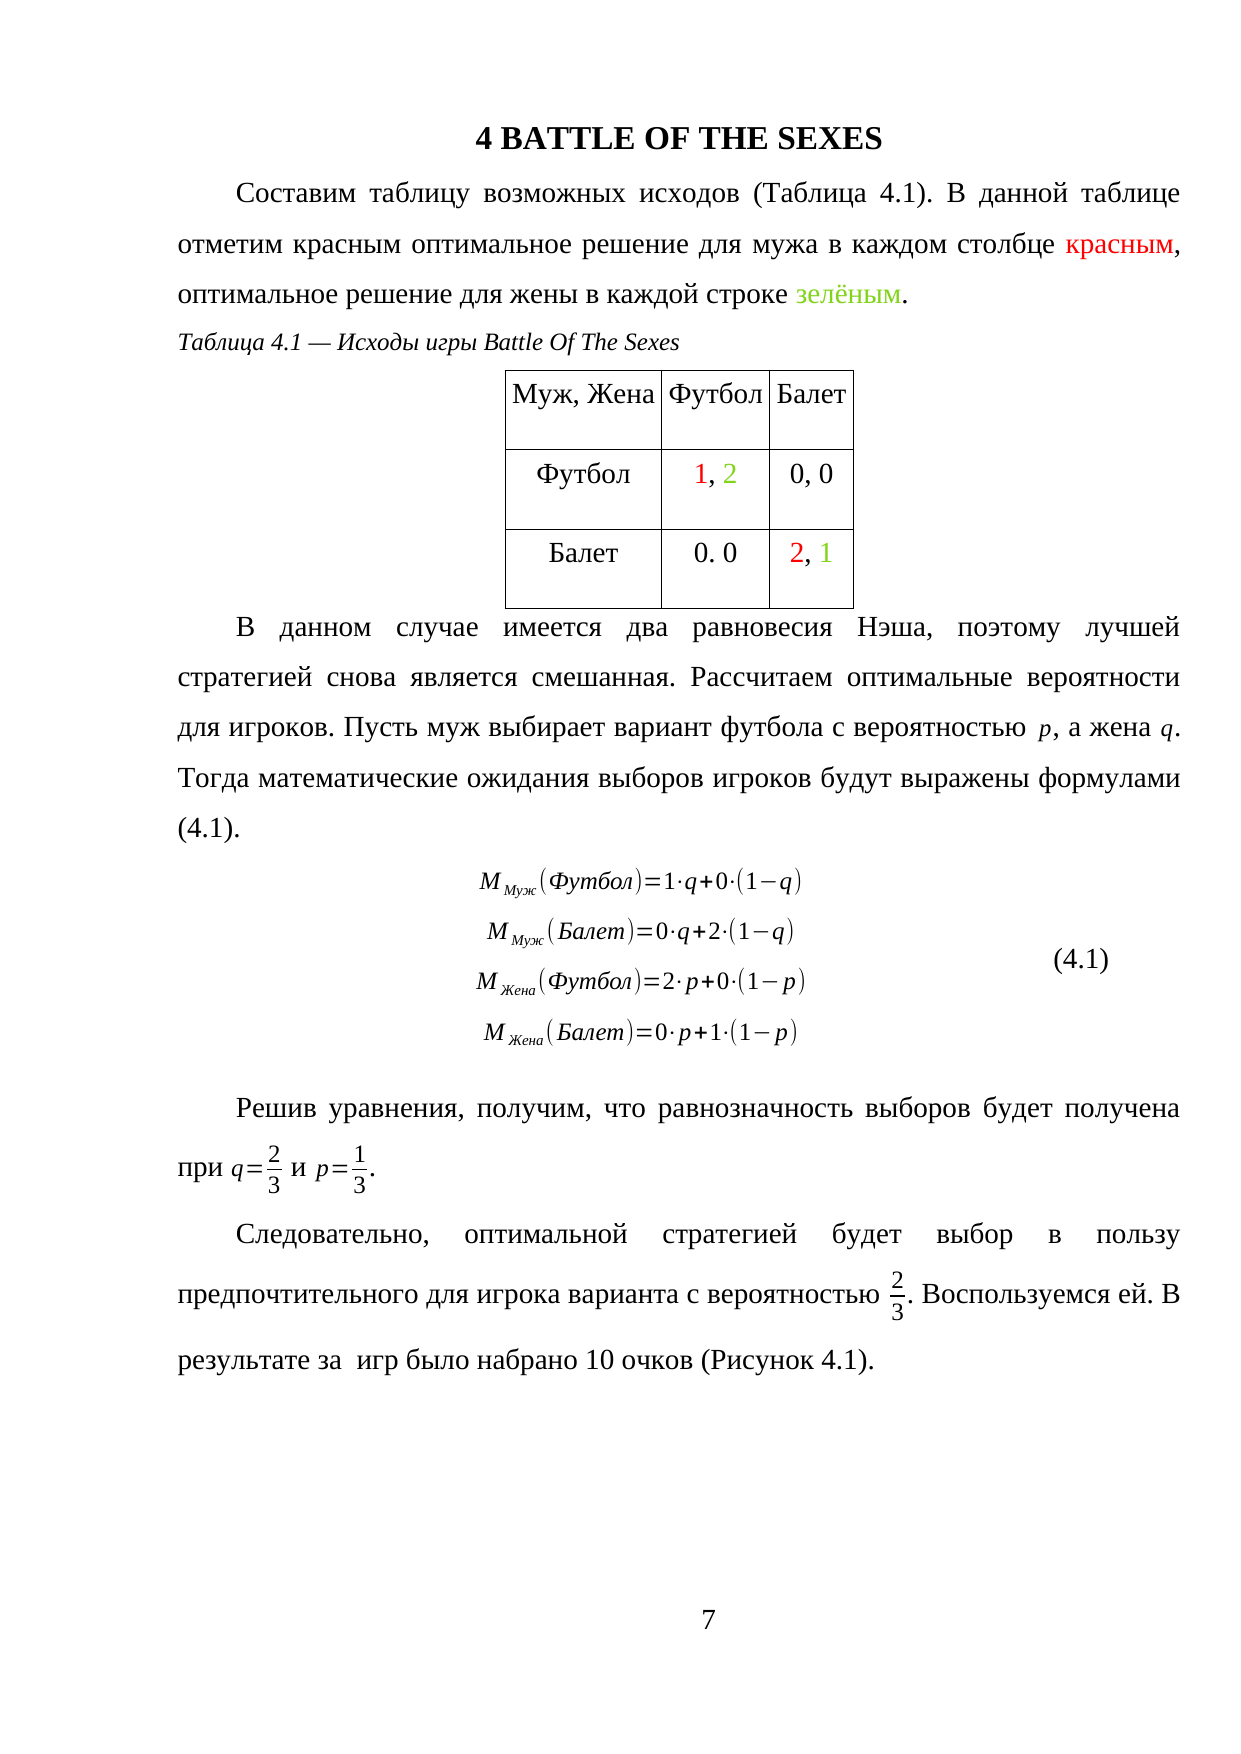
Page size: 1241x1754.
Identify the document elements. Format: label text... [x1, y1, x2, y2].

table_header (4.1) [1045, 860, 1117, 1090]
text Решив уравнения, получим, что равнозначность выборов будет получена при и . [177, 1090, 1181, 1199]
table_cell Балет [506, 530, 661, 608]
table_header [177, 860, 1045, 1090]
table_cell 2, 1 [770, 530, 853, 608]
subtitle 4 BATTLE OF THE SEXES [177, 118, 1181, 156]
table_header Муж, Жена [506, 371, 661, 449]
table_header Балет [770, 371, 853, 449]
table_cell 0, 0 [770, 450, 853, 528]
text Таблица 4.1 — Исходы игры Battle Of The Sexes [177, 327, 1181, 355]
text В данном случае имеется два равновесия Нэша, поэтому лучшей стратегией снова является смешанная. Рассчитаем оптимальные вероятности для игроков. Пусть муж выбирает вариант футбола с вероятностью , а жена . Тогда математические ожидания выборов игроков будут выражены формулами (4.1). [177, 609, 1181, 844]
table_cell 0. 0 [662, 530, 769, 608]
text Следовательно, оптимальной стратегией будет выбор в пользу предпочтительного для игрока варианта с вероятностью . Воспользуемся ей. В результате за игр было набрано 10 очков (Рисунок 4.1). [177, 1216, 1181, 1376]
table_header Футбол [662, 371, 769, 449]
table_cell 1, 2 [662, 450, 769, 528]
text Составим таблицу возможных исходов (Таблица 4.1). В данной таблице отметим красным оптимальное решение для мужа в каждом столбце красным, оптимальное решение для жены в каждой строке зелёным. [177, 176, 1181, 310]
table_cell Футбол [506, 450, 661, 528]
